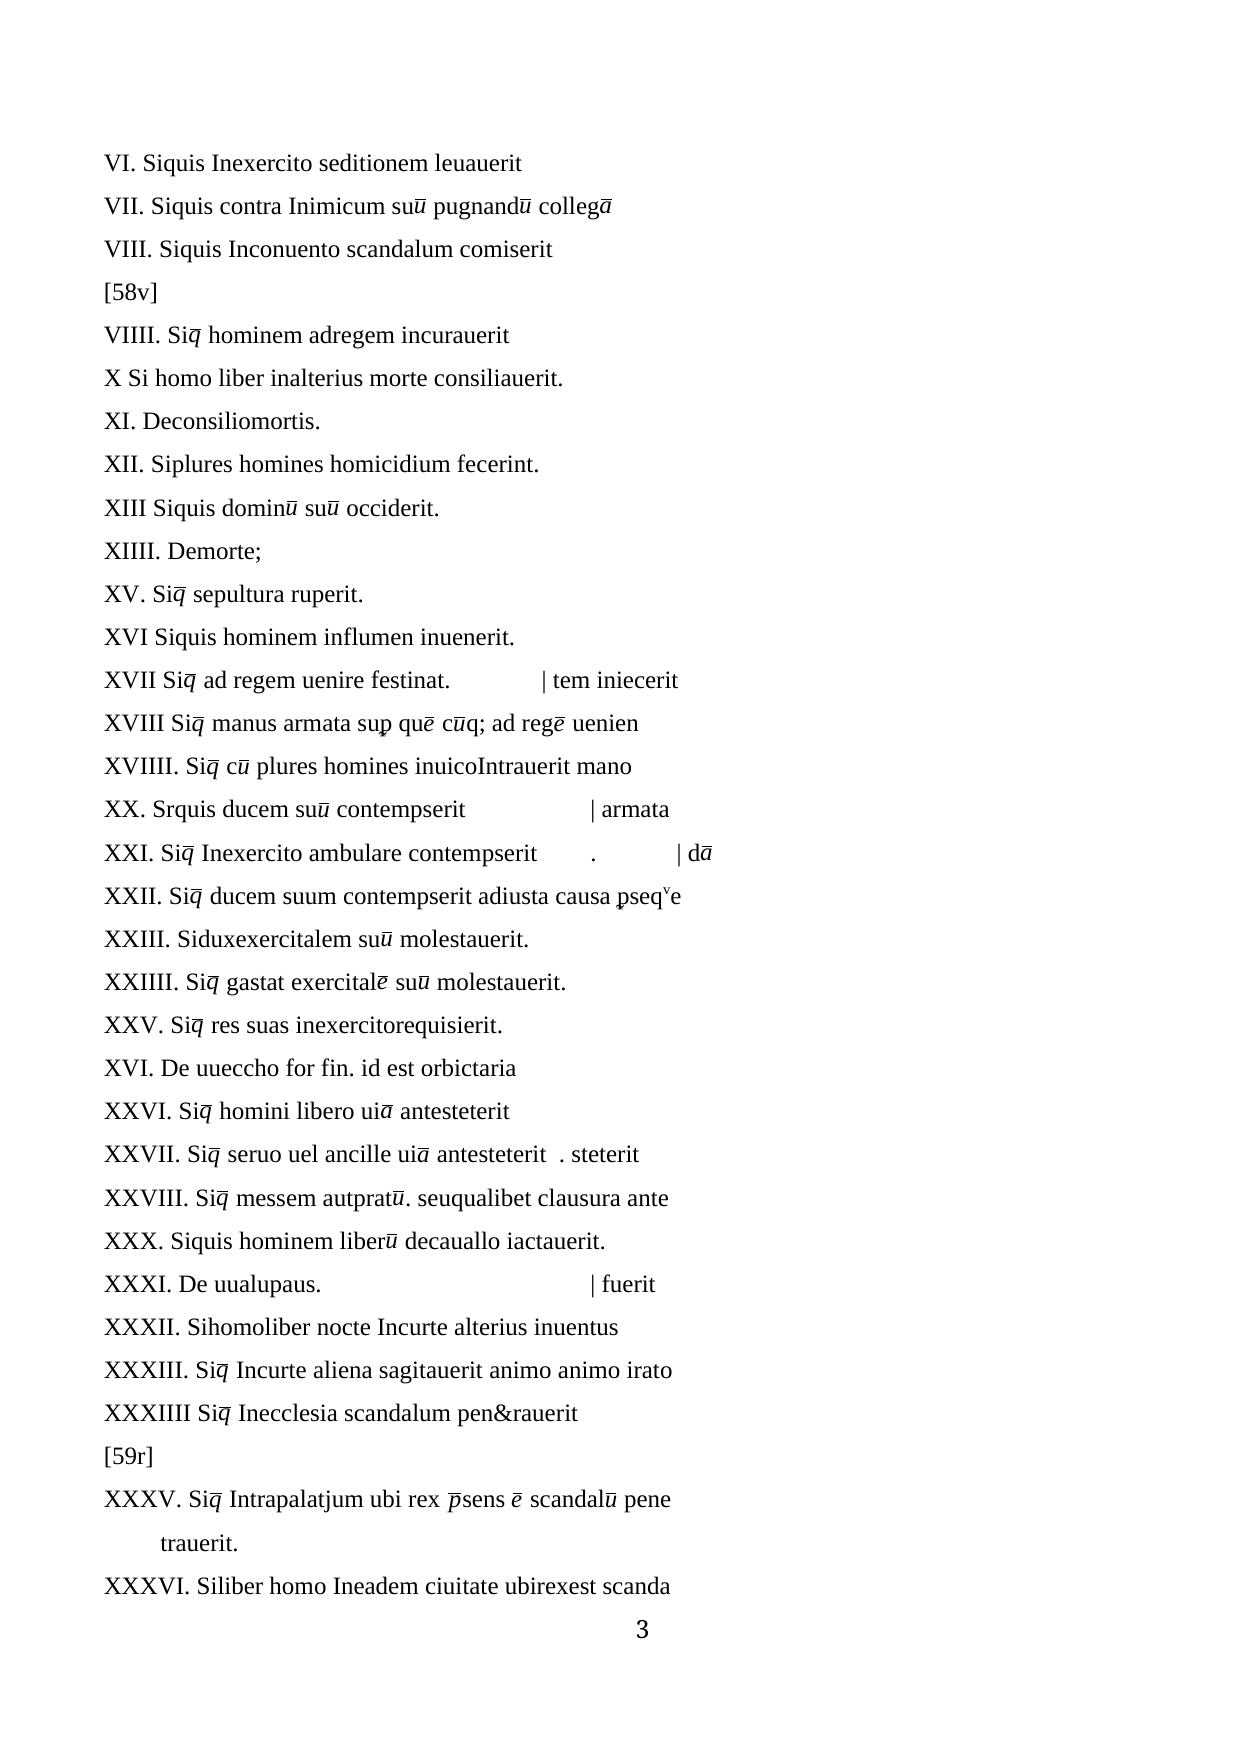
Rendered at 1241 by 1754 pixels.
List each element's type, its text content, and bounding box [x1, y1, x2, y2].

text XXIIII. Si gastat exercital su molestauerit. [103, 967, 1211, 996]
text [59r] [103, 1441, 1211, 1470]
text XVI. De uueccho for fin. id est orbictaria [103, 1053, 1211, 1082]
text XVI Siquis hominem influmen inuenerit. [103, 622, 1211, 651]
text XXXVI. Siliber homo Ineadem ciuitate ubirexest scanda [103, 1571, 1211, 1599]
text XXXIIII Si Inecclesia scandalum pen&rauerit [103, 1398, 1211, 1427]
text XX. Srquis ducem su contempserit | armata [103, 794, 1211, 823]
text VIII. Siquis Inconuento scandalum comiserit [103, 234, 1211, 263]
text XVII Si ad regem uenire festinat. | tem iniecerit [103, 665, 1211, 694]
text XI. Deconsiliomortis. [103, 406, 1211, 435]
text X Si homo liber inalterius morte consiliauerit. [103, 363, 1211, 392]
text XXVIII. Si messem autprat. seuqualibet clausura ante [103, 1183, 1211, 1211]
text [58v] [103, 277, 1211, 306]
text trauerit. [103, 1528, 1211, 1556]
text XXI. Si Inexercito ambulare contempserit . | d [103, 838, 1211, 866]
text XXXI. De uualupaus. | fuerit [103, 1269, 1211, 1298]
text VII. Siquis contra Inimicum su pugnand colleg [103, 191, 1211, 219]
text XXII. Si ducem suum contempserit adiusta causa ᵱseqve [103, 881, 1211, 909]
text XVIII Si manus armata suᵱ qu cq; ad reg uenien [103, 708, 1211, 737]
text XII. Siplures homines homicidium fecerint. [103, 449, 1211, 478]
text XXVI. Si homini libero ui antesteterit [103, 1096, 1211, 1125]
text XXXII. Sihomoliber nocte Incurte alterius inuentus [103, 1312, 1211, 1341]
text XXVII. Si seruo uel ancille ui antesteterit . steterit [103, 1139, 1211, 1168]
text XVIIII. Si c plures homines inuicoIntrauerit mano [103, 751, 1211, 780]
text VI. Siquis Inexercito seditionem leuauerit [103, 148, 1211, 176]
text XXXIII. Si Incurte aliena sagitauerit animo animo irato [103, 1355, 1211, 1384]
text XXXV. Si Intrapalatjum ubi rex sens scandal pene [103, 1484, 1211, 1513]
text XIII Siquis domin su occiderit. [103, 493, 1211, 521]
text XV. Si sepultura ruperit. [103, 579, 1211, 608]
text XXX. Siquis hominem liber decauallo iactauerit. [103, 1226, 1211, 1254]
text VIIII. Si hominem adregem incurauerit [103, 320, 1211, 349]
text XXIII. Siduxexercitalem su molestauerit. [103, 924, 1211, 953]
text XIIII. Demorte; [103, 536, 1211, 564]
text XXV. Si res suas inexercitorequisierit. [103, 1010, 1211, 1039]
